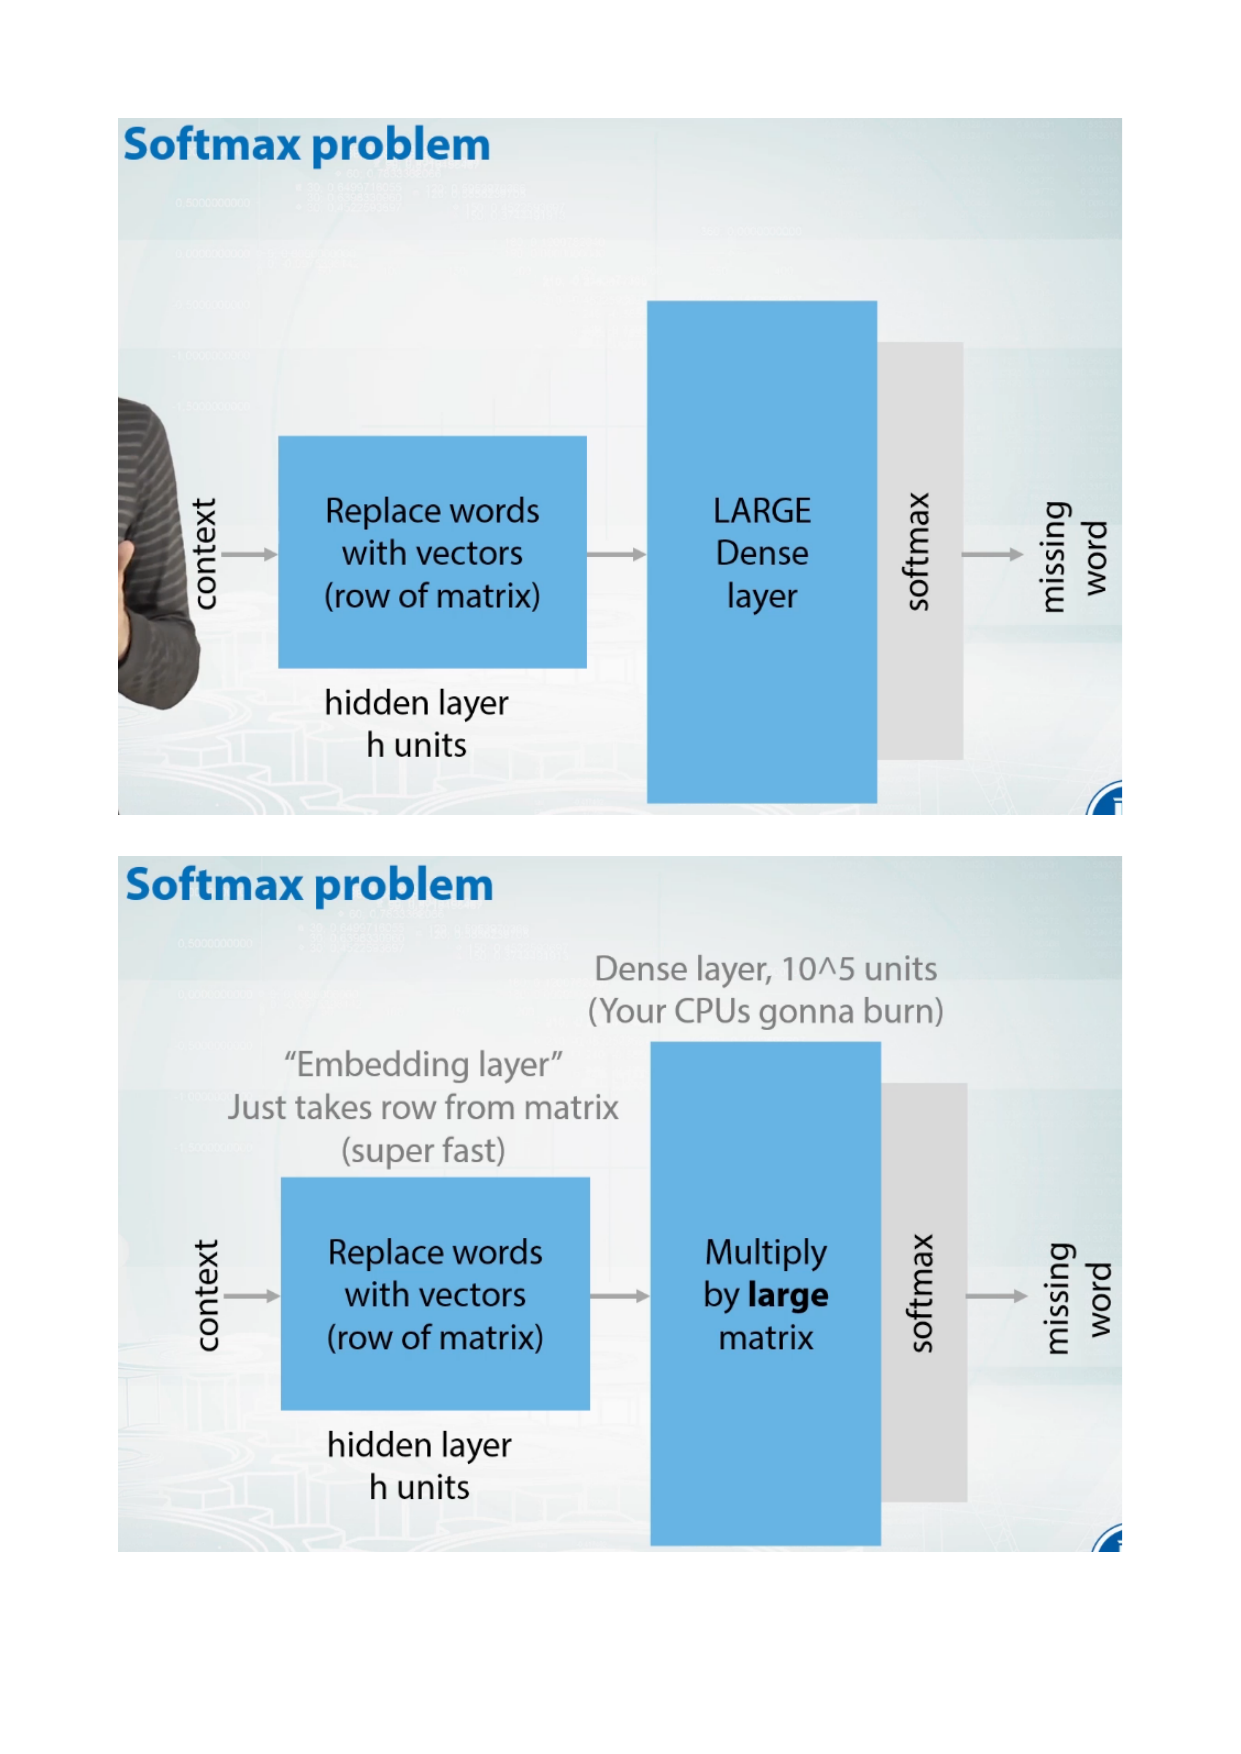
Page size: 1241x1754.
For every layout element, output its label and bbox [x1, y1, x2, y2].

picture [118, 118, 1123, 815]
picture [118, 856, 1123, 1552]
